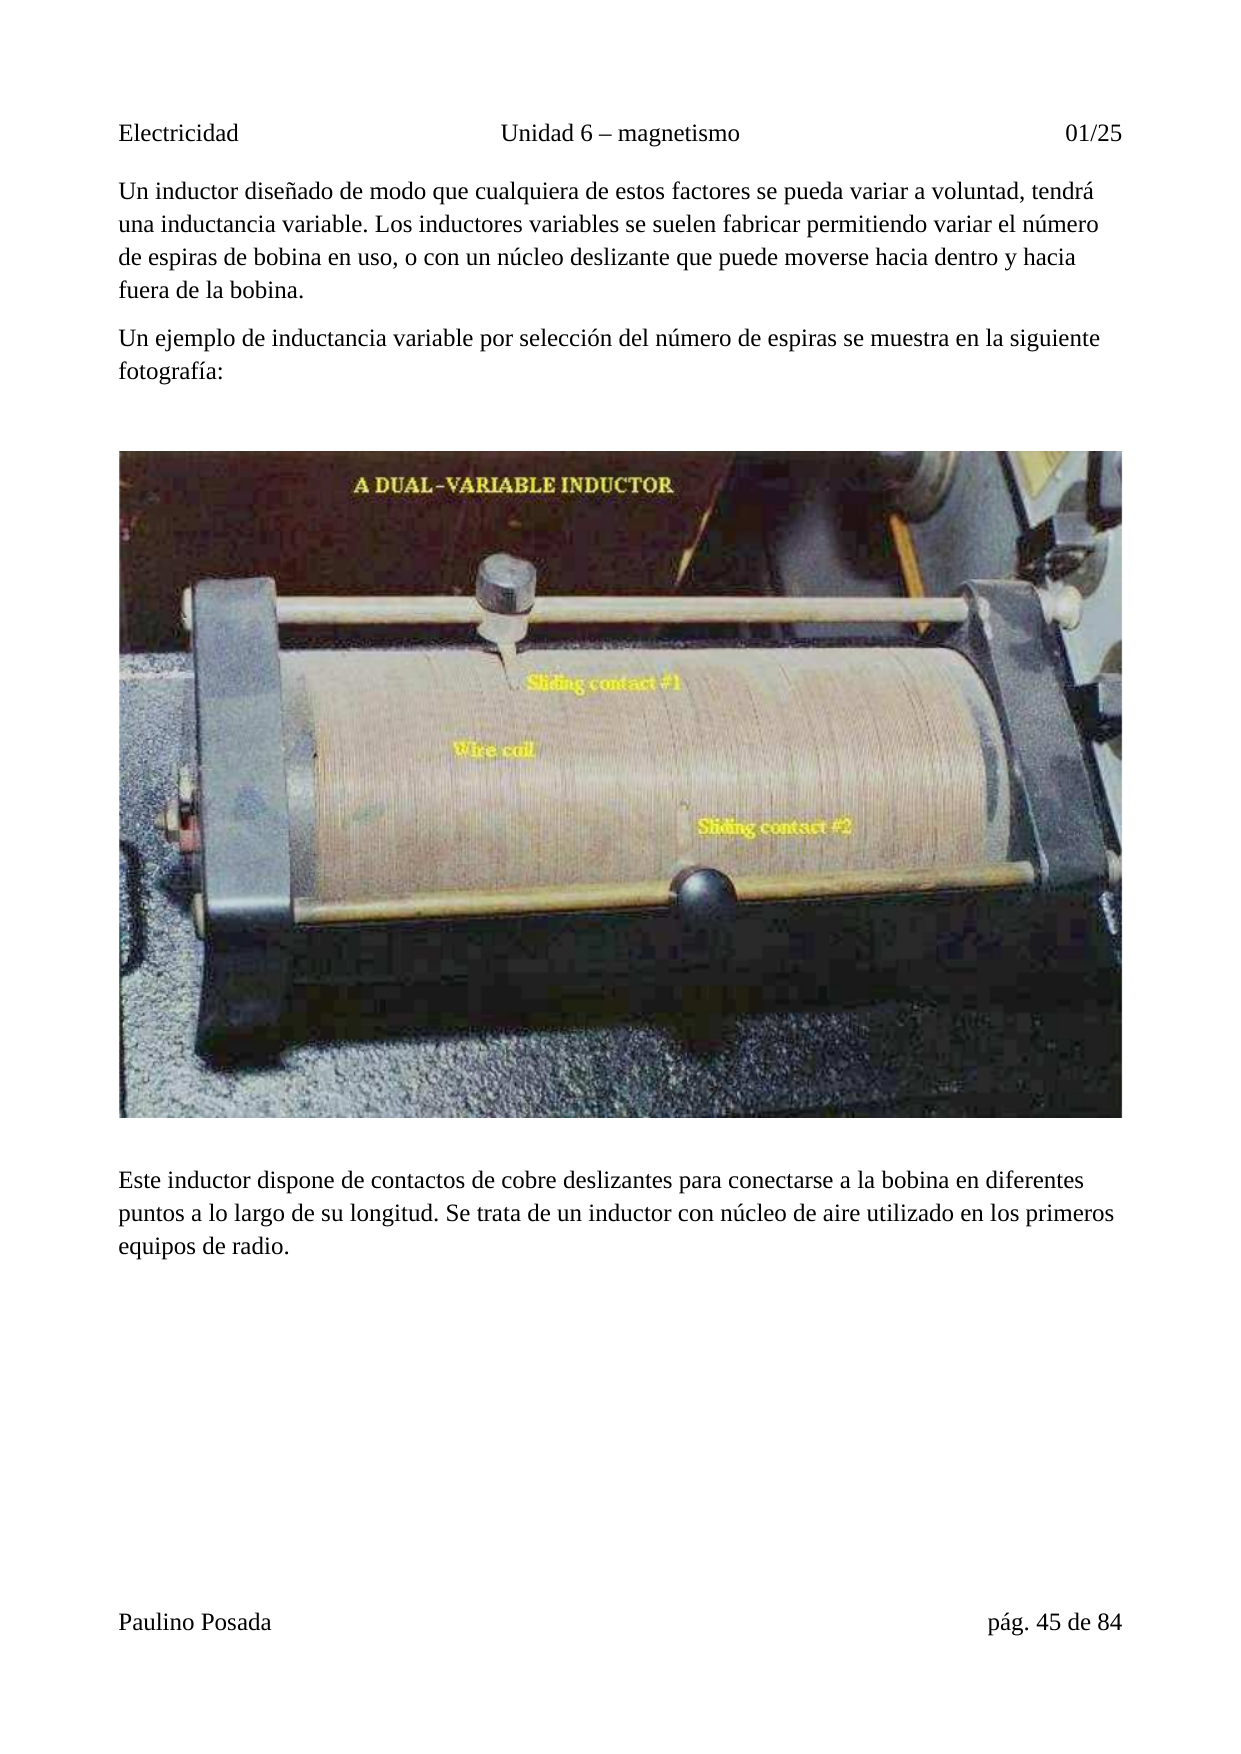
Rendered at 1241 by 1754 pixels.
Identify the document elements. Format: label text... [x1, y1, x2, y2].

picture [118, 451, 1123, 1118]
text Este inductor dispone de contactos de cobre deslizantes para conectarse a la bobina en diferentes puntos a lo largo de su longitud. Se trata de un inductor con núcleo de aire utilizado en los primeros equipos de radio. [118, 1165, 1122, 1260]
text Un inductor diseñado de modo que cualquiera de estos factores se pueda variar a voluntad, tendrá una inductancia variable. Los inductores variables se suelen fabricar permitiendo variar el número de espiras de bobina en uso, o con un núcleo deslizante que puede moverse hacia dentro y hacia fuera de la bobina. [118, 176, 1122, 304]
text Un ejemplo de inductancia variable por selección del número de espiras se muestra en la siguiente fotografía: [118, 323, 1122, 385]
